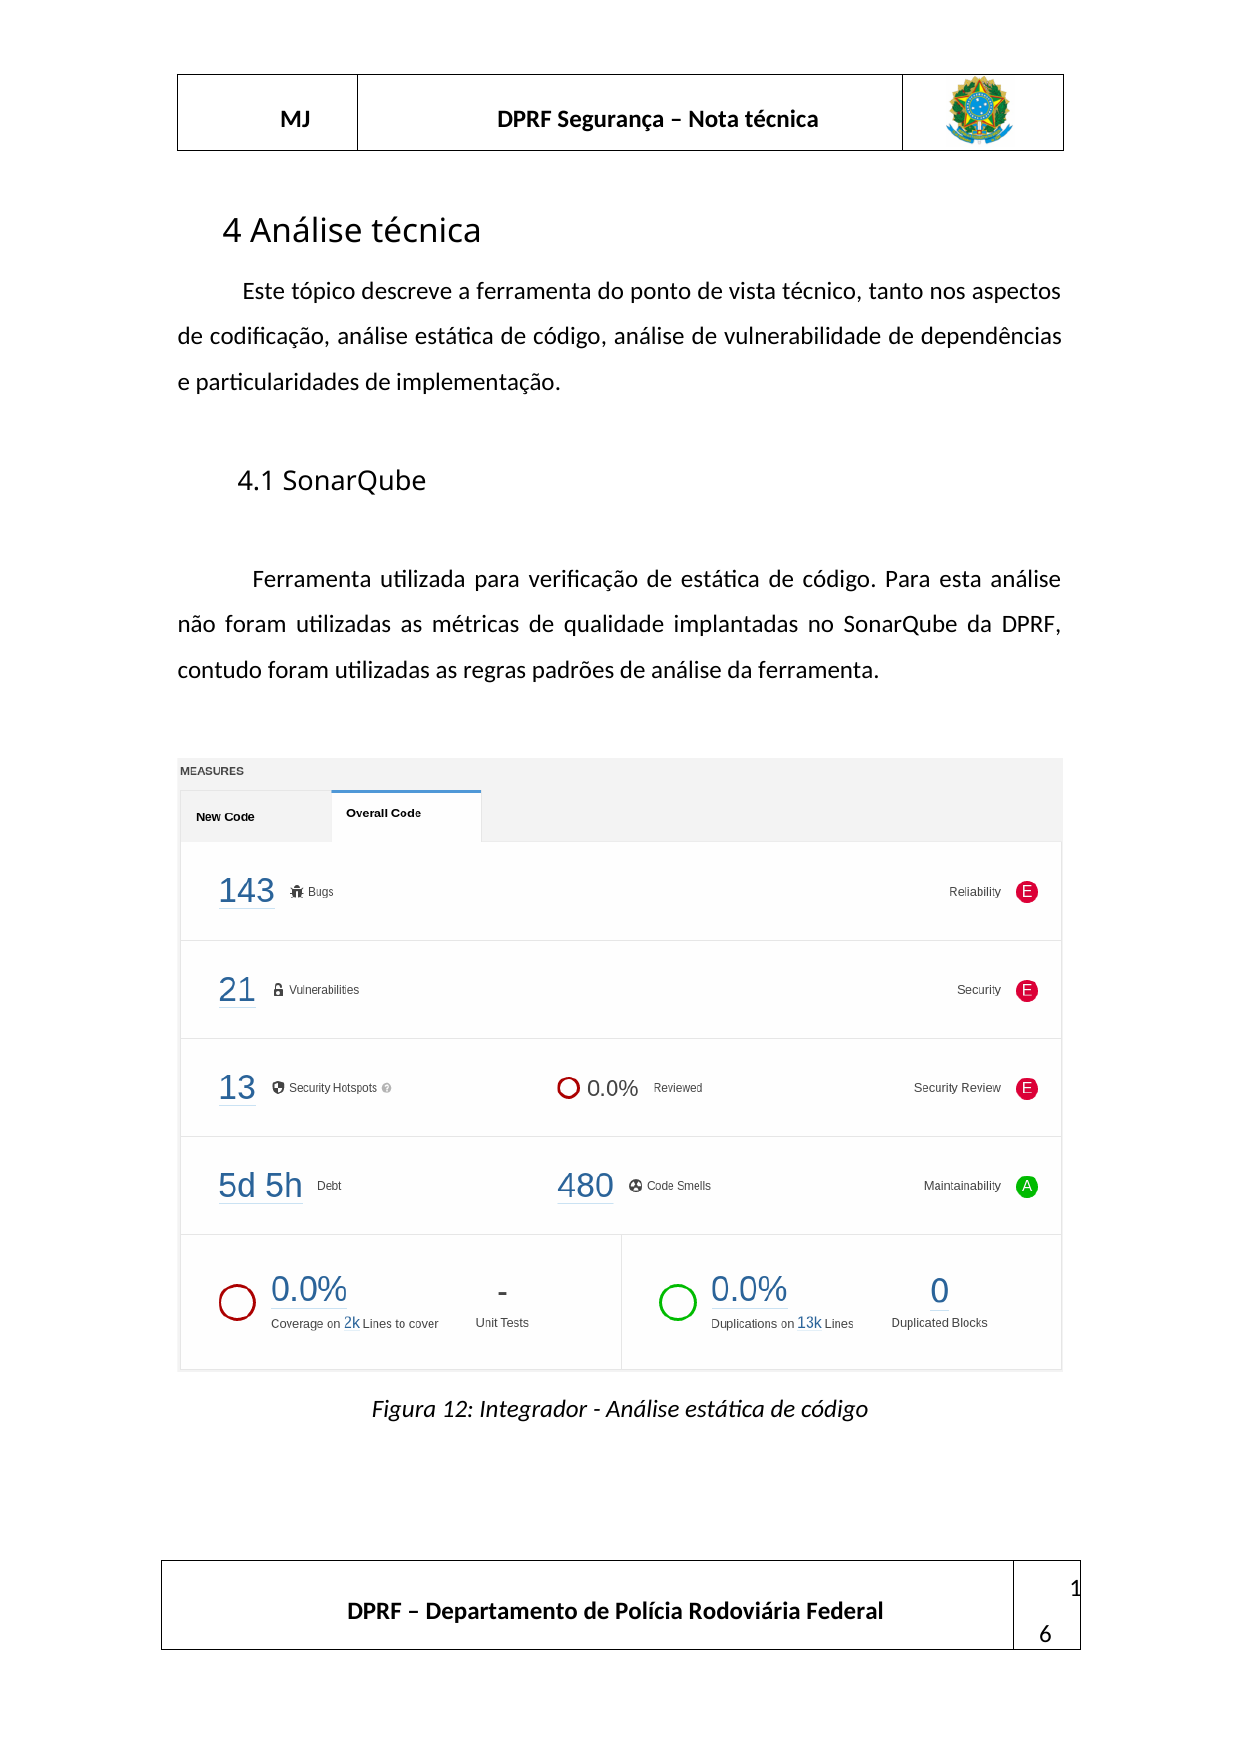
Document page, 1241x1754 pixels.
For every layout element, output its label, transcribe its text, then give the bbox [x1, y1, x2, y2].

subtitle 4.1 SonarQube [177, 462, 237, 499]
picture [177, 758, 1063, 1372]
text Figura 12: Integrador - Análise estática de código [177, 1372, 1063, 1424]
subtitle 4.1 SonarQube [427, 462, 1063, 499]
text Ferramenta utilizada para verificação de estática de código. Para esta análise não foram utilizadas as métricas de qualidade implantadas no SonarQube da DPRF, contudo foram utilizadas as regras padrões de análise da ferramenta. [177, 563, 1063, 685]
subtitle 4 Análise técnica [177, 207, 222, 252]
subtitle 4 Análise técnica [482, 207, 1063, 252]
picture [944, 75, 1020, 149]
text Este tópico descreve a ferramenta do ponto de vista técnico, tanto nos aspectos de codificação, análise estática de código, análise de vulnerabilidade de dependências e particularidades de implementação. [177, 275, 1063, 397]
